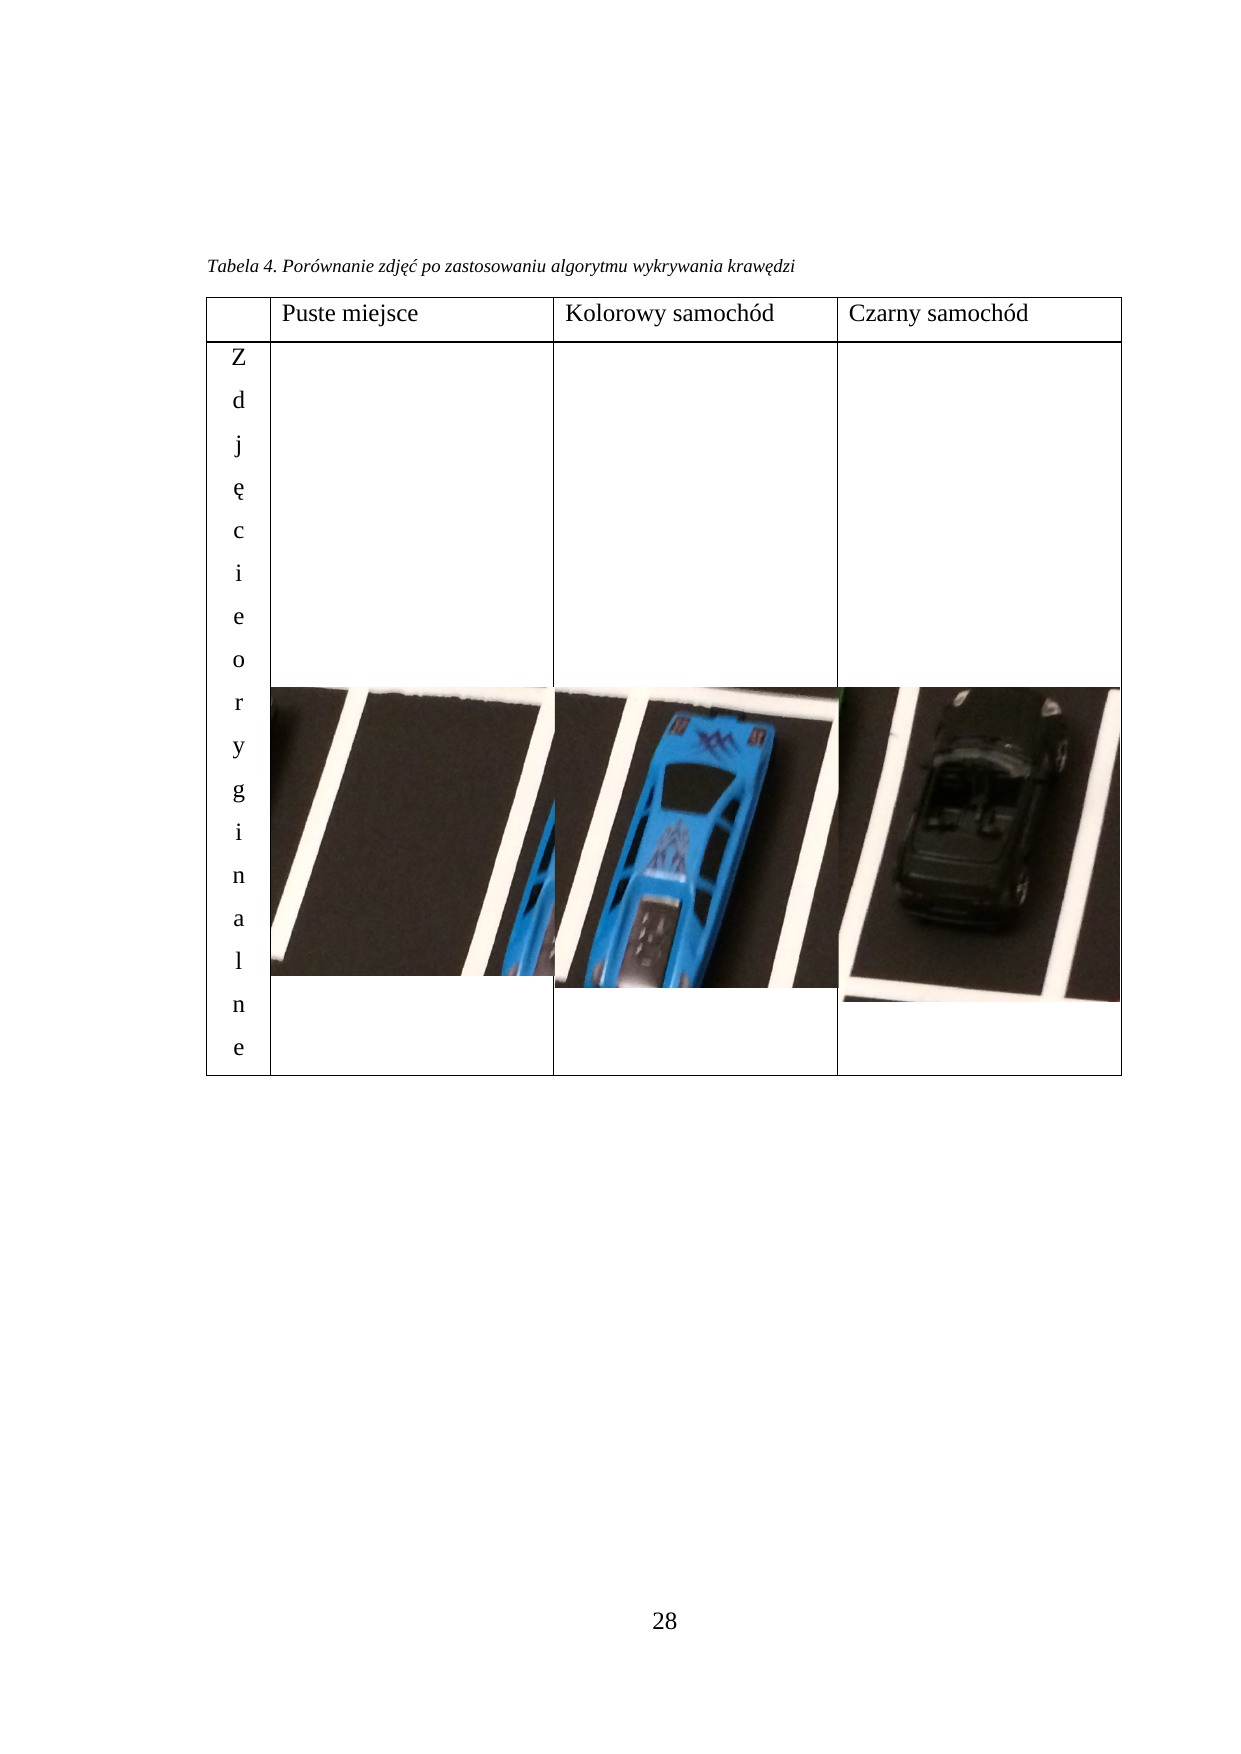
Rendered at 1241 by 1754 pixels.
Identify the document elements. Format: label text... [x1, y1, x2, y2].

table_header Kolorowy samochód [554, 298, 837, 341]
text Tabela 4. Porównanie zdjęć po zastosowaniu algorytmu wykrywania krawędzi [207, 255, 1122, 276]
table_header Czarny samochód [838, 298, 1121, 341]
table_cell [554, 343, 837, 687]
table_cell [271, 343, 553, 687]
table_cell [554, 988, 837, 1075]
table_cell [271, 976, 553, 1075]
table_header [207, 298, 270, 341]
table_header Puste miejsce [271, 298, 553, 341]
table_cell Zdjęcie oryginalne [207, 343, 270, 1075]
table_cell [838, 343, 1121, 1075]
